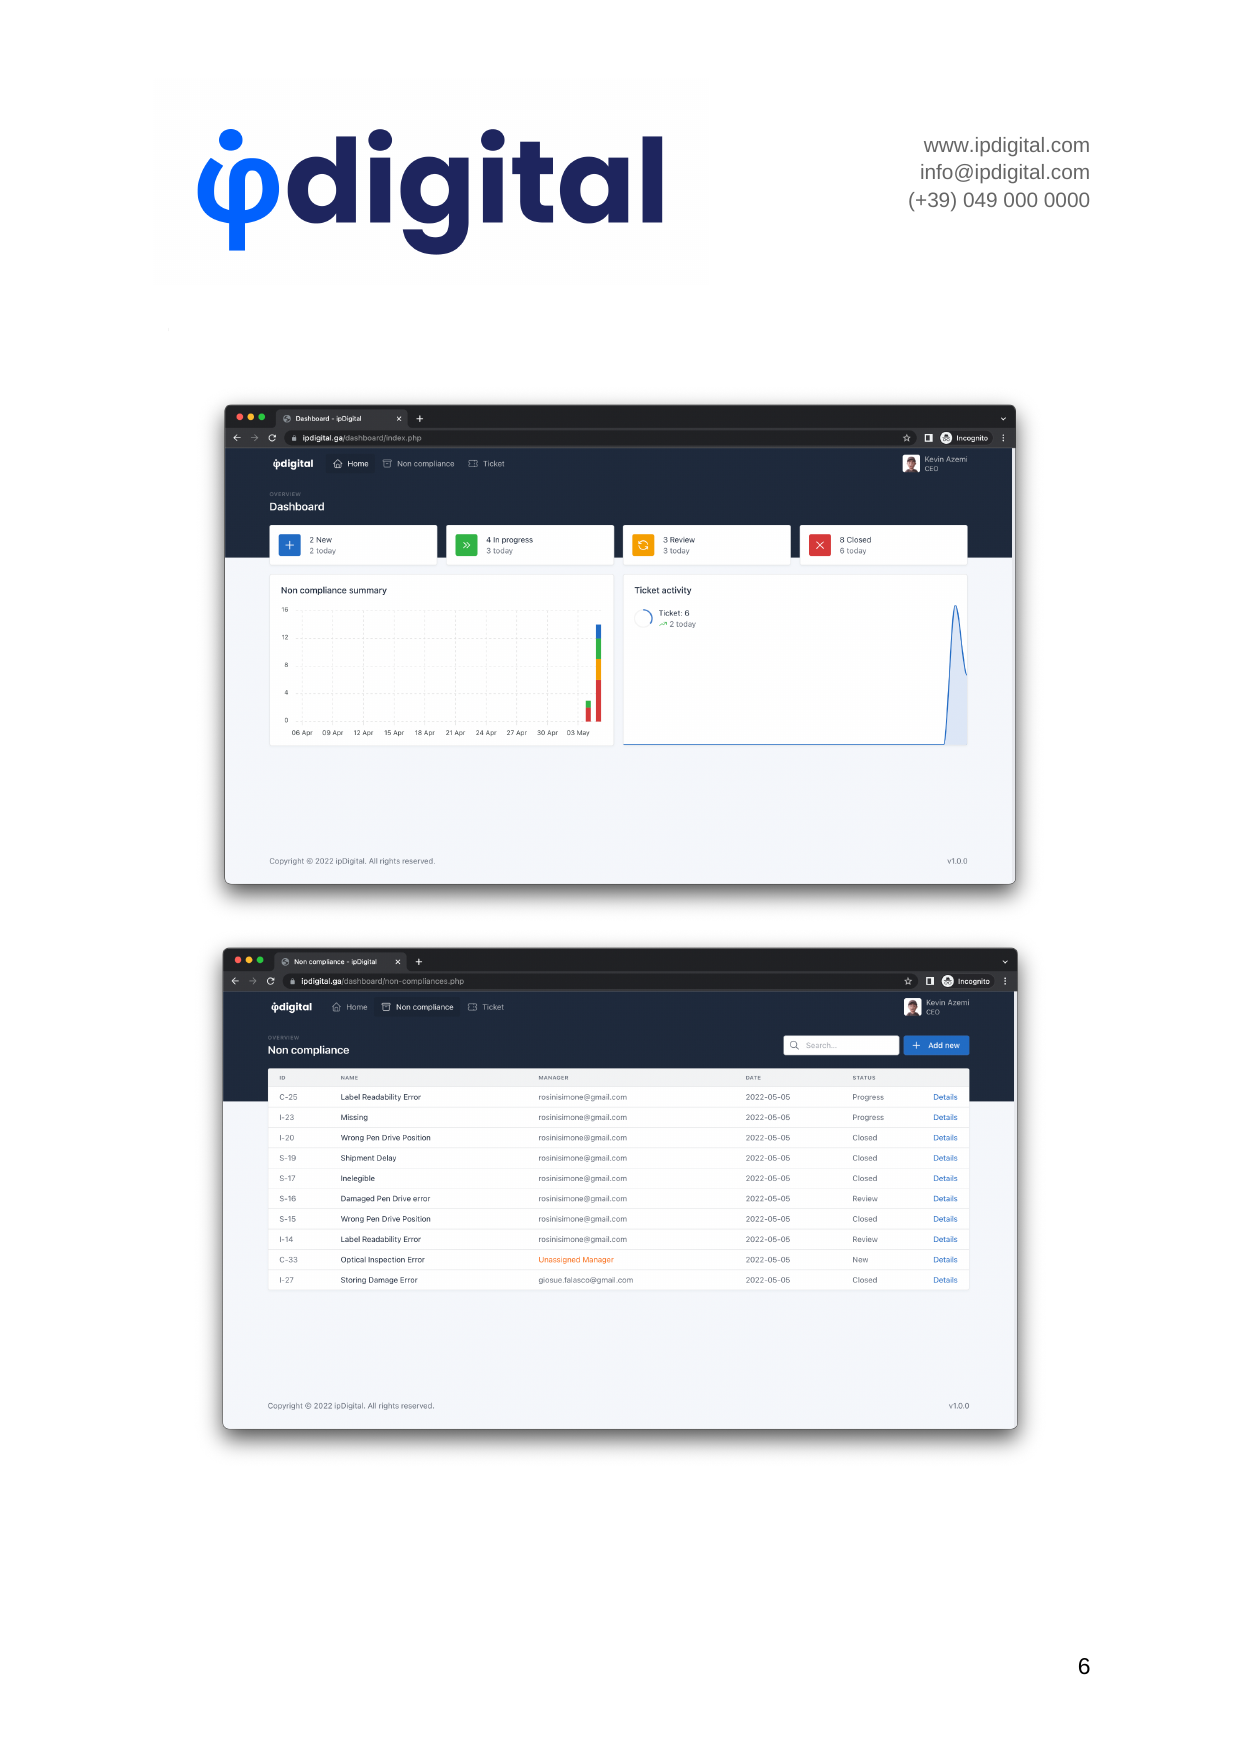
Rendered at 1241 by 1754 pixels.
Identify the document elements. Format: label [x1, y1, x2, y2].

picture [153, 78, 709, 285]
picture [192, 927, 1048, 1469]
picture [194, 384, 1046, 924]
